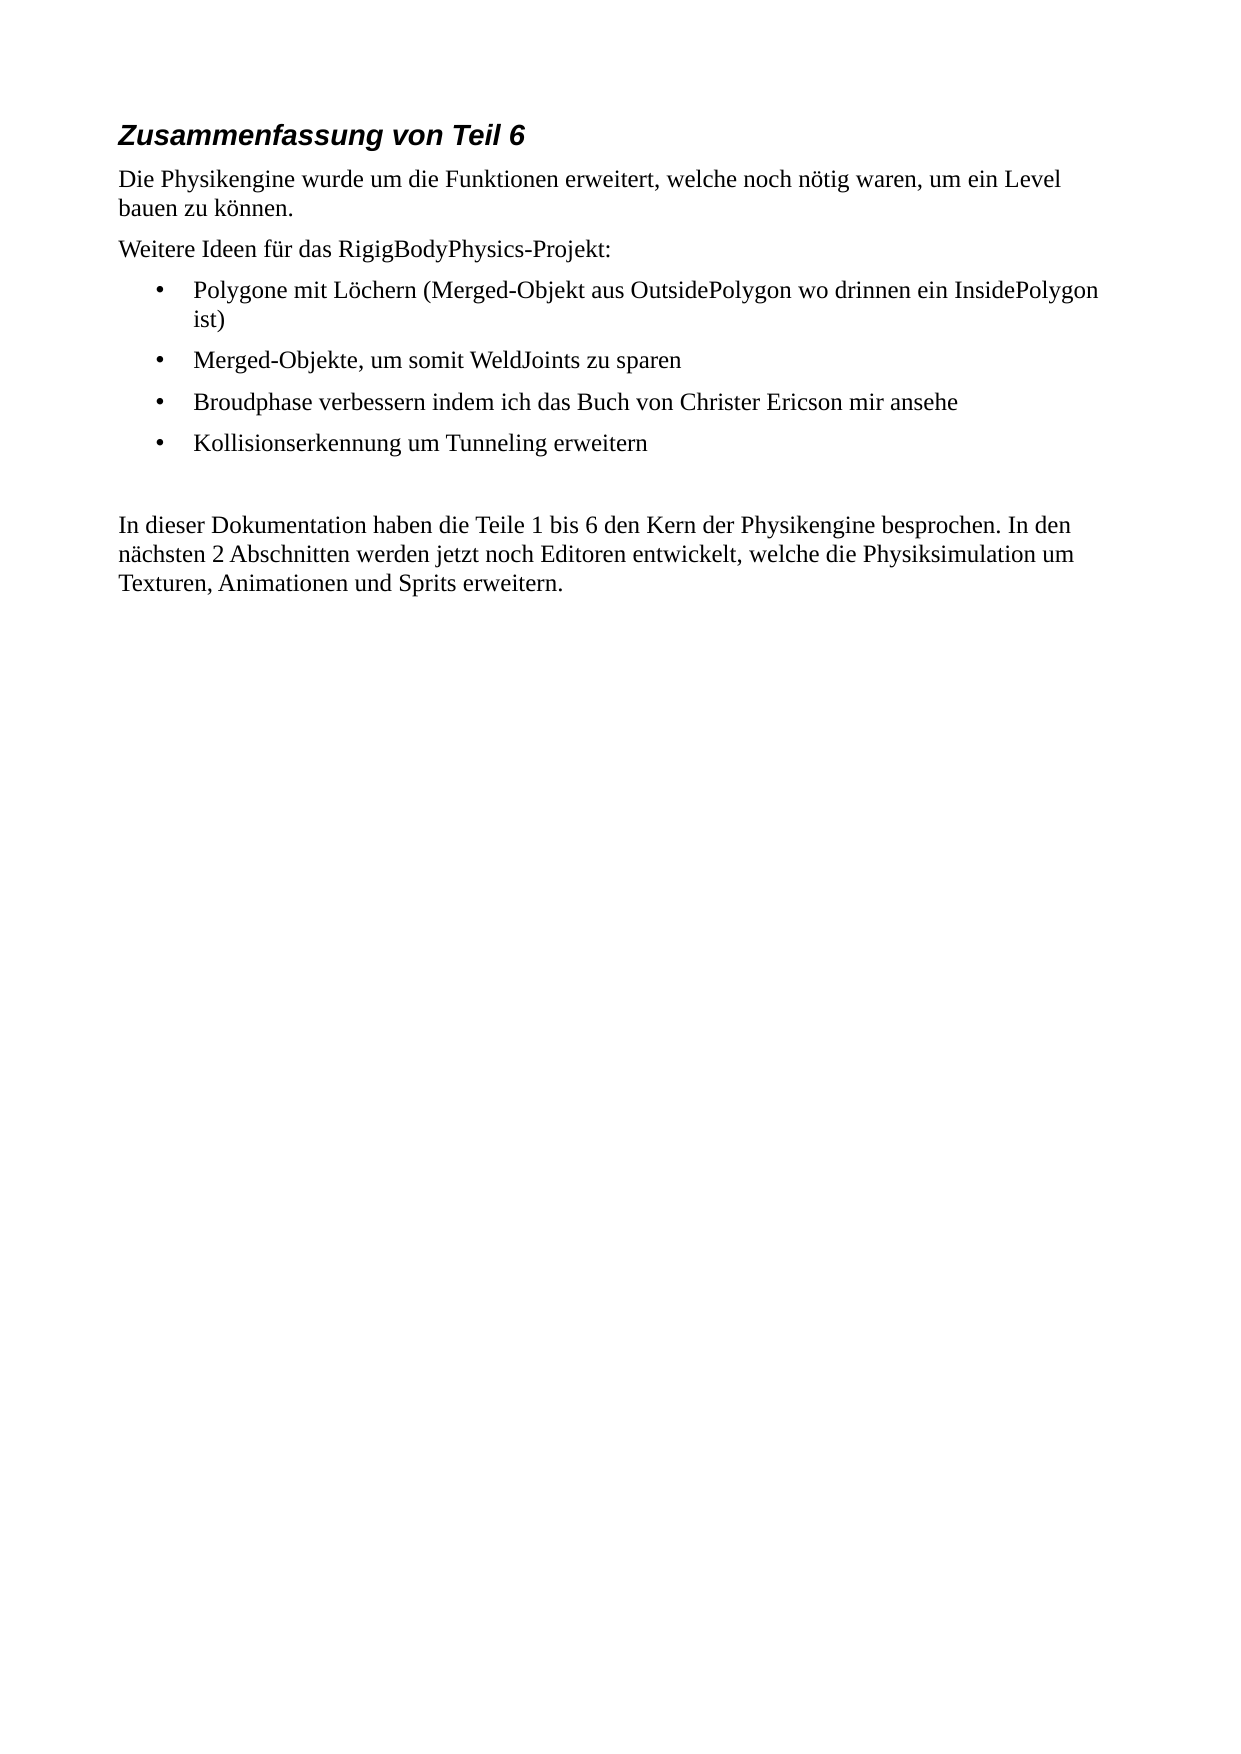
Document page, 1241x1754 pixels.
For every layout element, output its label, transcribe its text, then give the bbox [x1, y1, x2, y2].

text Weitere Ideen für das RigigBodyPhysics-Projekt: [118, 234, 1122, 263]
text Die Physikengine wurde um die Funktionen erweitert, welche noch nötig waren, um ein Level bauen zu können. [118, 164, 1122, 222]
list Broudphase verbessern indem ich das Buch von Christer Ericson mir ansehe [156, 387, 1122, 415]
text In dieser Dokumentation haben die Teile 1 bis 6 den Kern der Physikengine besprochen. In den nächsten 2 Abschnitten werden jetzt noch Editoren entwickelt, welche die Physiksimulation um Texturen, Animationen und Sprits erweitern. [118, 510, 1122, 597]
list Polygone mit Löchern (Merged-Objekt aus OutsidePolygon wo drinnen ein InsidePolygon ist) [156, 275, 1122, 333]
list Merged-Objekte, um somit WeldJoints zu sparen [156, 345, 1122, 374]
subtitle Zusammenfassung von Teil 6 [118, 118, 1122, 152]
list Kollisionserkennung um Tunneling erweitern [156, 428, 1122, 457]
